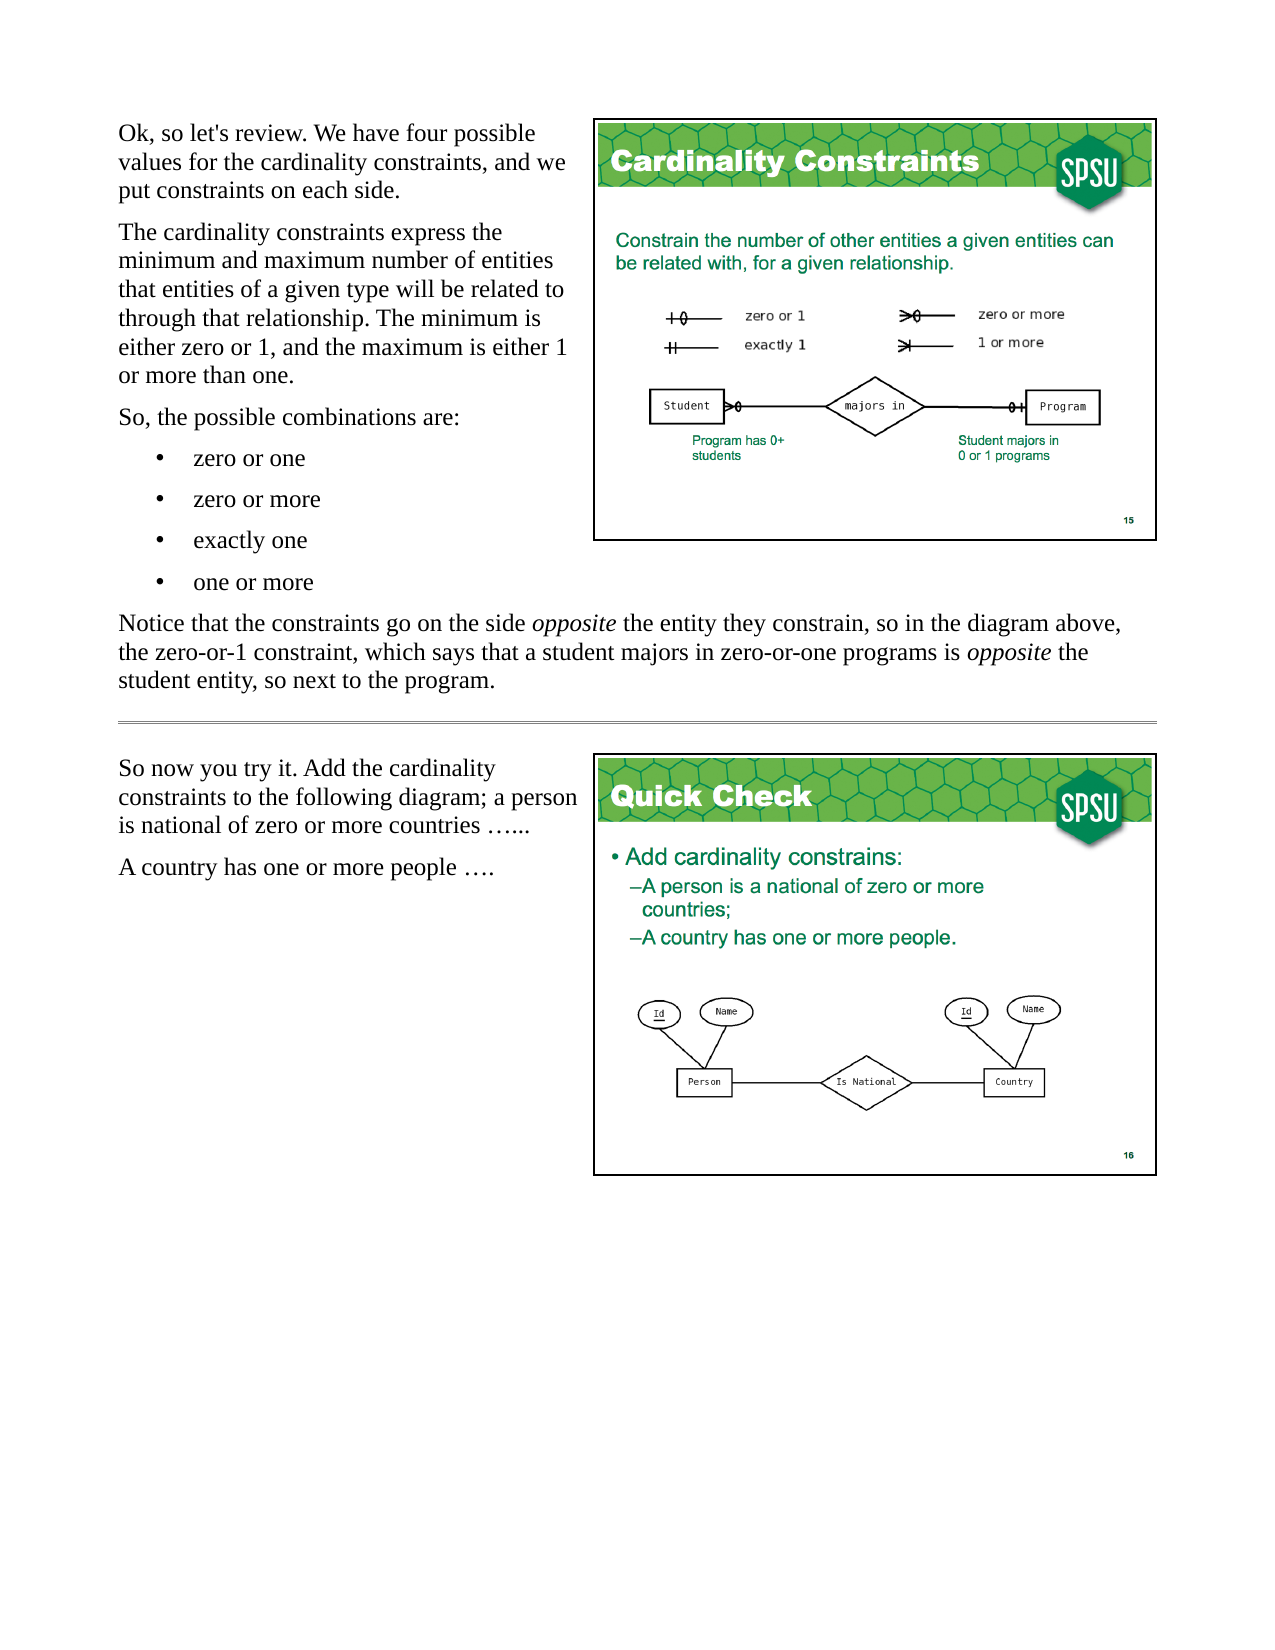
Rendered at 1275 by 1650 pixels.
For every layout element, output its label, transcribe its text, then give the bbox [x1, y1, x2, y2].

list exactly one [156, 526, 1157, 554]
text A country has one or more people …. [118, 852, 593, 881]
list zero or one [156, 443, 593, 472]
picture [598, 123, 1152, 536]
text Notice that the constraints go on the side opposite the entity they constrain, so in the diagram above, the zero-or-1 constraint, which says that a student majors in zero-or-one programs is opposite the student entity, so next to the program. [118, 608, 1157, 694]
picture [598, 758, 1152, 1171]
list zero or more [156, 484, 593, 513]
text Ok, so let's review. We have four possible values for the cardinality constraints, and we put constraints on each side. [118, 118, 593, 204]
text [595, 120, 1155, 539]
text So now you try it. Add the cardinality constraints to the following diagram; a person is national of zero or more countries …... [118, 753, 593, 839]
text So, the possible combinations are: [118, 402, 593, 431]
text The cardinality constraints express the minimum and maximum number of entities that entities of a given type will be related to through that relationship. The minimum is either zero or 1, and the maximum is either 1 or more than one. [118, 217, 593, 389]
list one or more [156, 567, 1157, 596]
text [595, 755, 1155, 1174]
